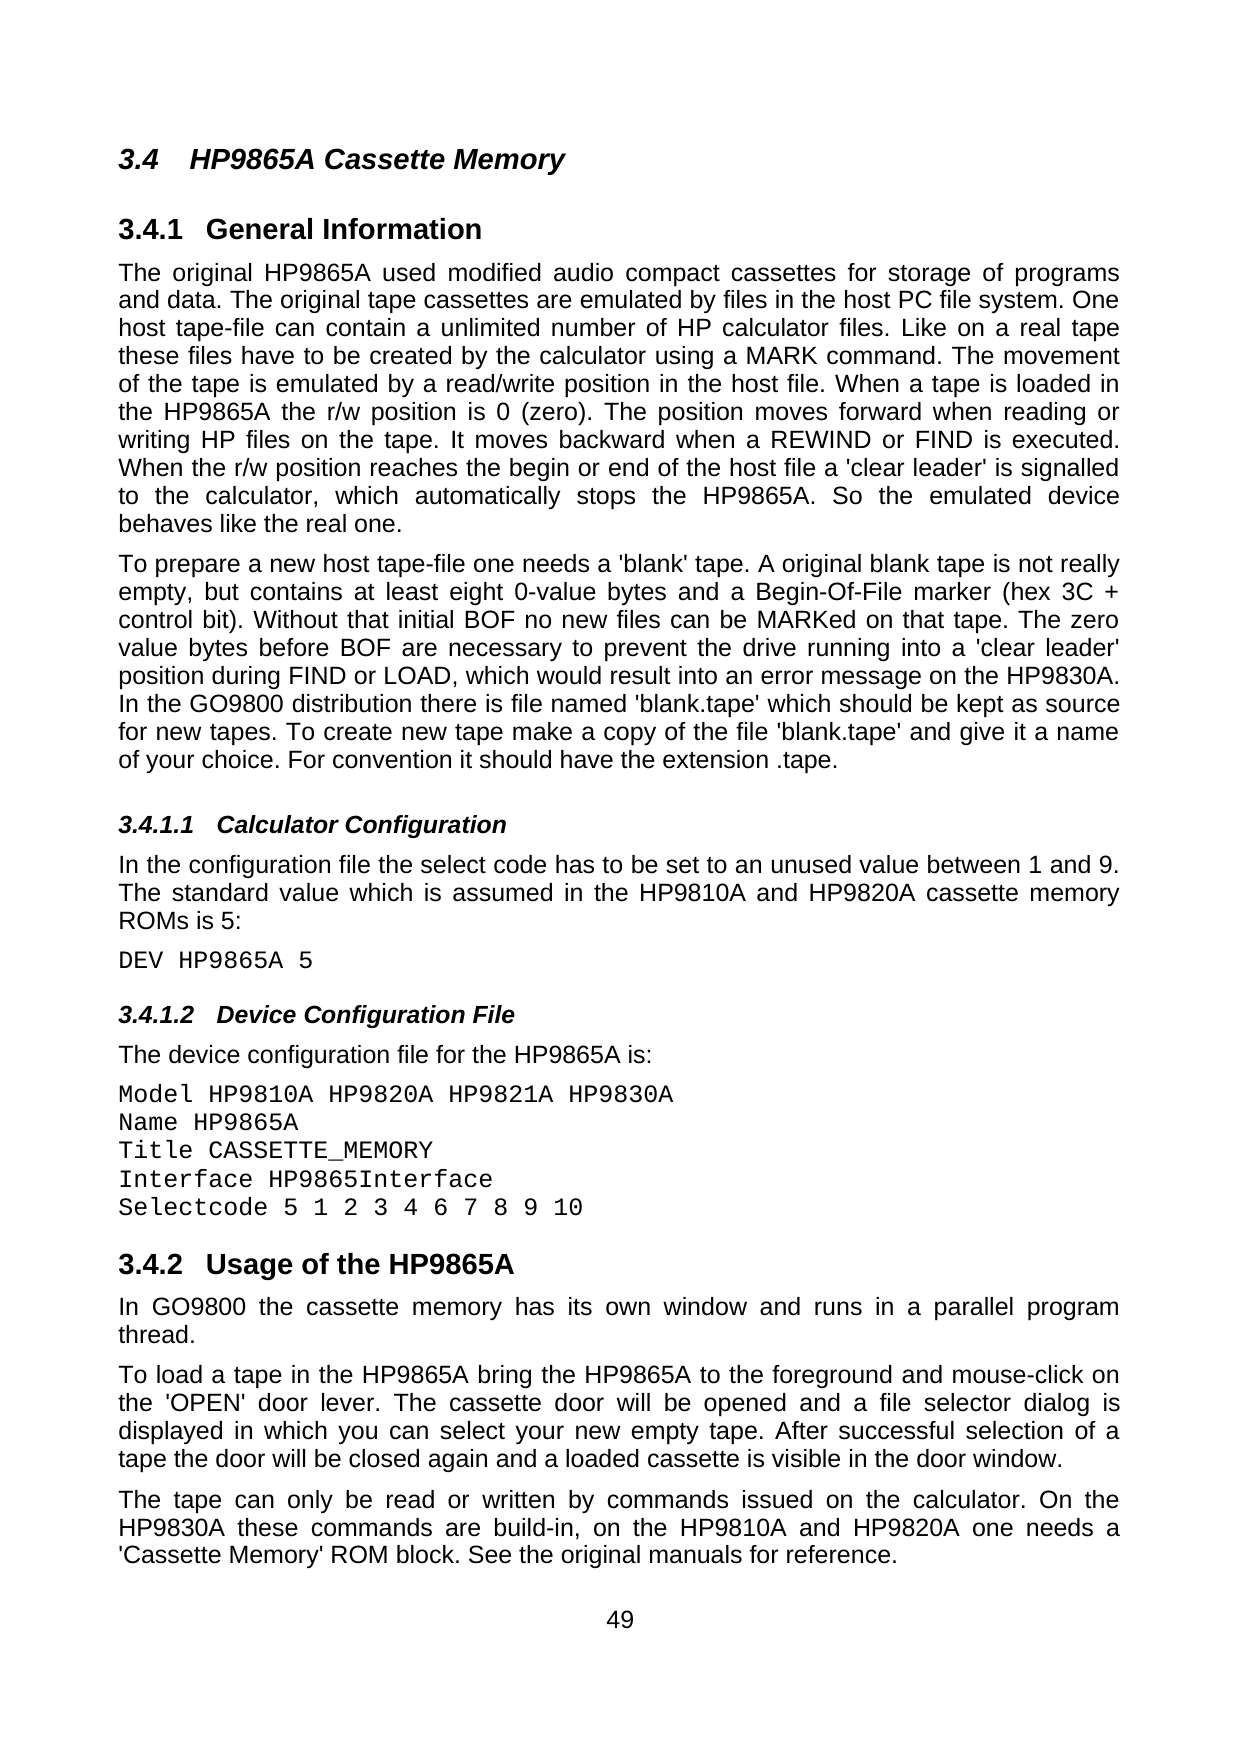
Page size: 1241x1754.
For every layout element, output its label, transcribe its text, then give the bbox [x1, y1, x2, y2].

text Selectcode 5 1 2 3 4 6 7 8 9 10 [118, 1194, 1122, 1223]
subtitle Device Configuration File [118, 1001, 1122, 1028]
subtitle General Information [118, 213, 1122, 246]
subtitle Usage of the HP9865A [118, 1248, 1122, 1281]
text DEV HP9865A 5 [118, 947, 1122, 976]
text To prepare a new host tape-file one needs a 'blank' tape. A original blank tape is not really empty, but contains at least eight 0-value bytes and a Begin-Of-File marker (hex 3C + control bit). Without that initial BOF no new files can be MARKed on that tape. The zero value bytes before BOF are necessary to prevent the drive running into a 'clear leader' position during FIND or LOAD, which would result into an error message on the HP9830A. In the GO9800 distribution there is file named 'blank.tape' which should be kept as source for new tapes. To create new tape make a copy of the file 'blank.tape' and give it a name of your choice. For convention it should have the extension .tape. [118, 550, 1122, 773]
text The device configuration file for the HP9865A is: [118, 1041, 1122, 1069]
text Interface HP9865Interface [118, 1166, 1122, 1194]
text Title CASSETTE_MEMORY [118, 1138, 1122, 1166]
text In GO9800 the cassette memory has its own window and runs in a parallel program thread. [118, 1293, 1122, 1349]
text Name HP9865A [118, 1109, 1122, 1138]
text The original HP9865A used modified audio compact cassettes for storage of programs and data. The original tape cassettes are emulated by files in the host PC file system. One host tape-file can contain a unlimited number of HP calculator files. Like on a real tape these files have to be created by the calculator using a MARK command. The movement of the tape is emulated by a read/write position in the host file. When a tape is loaded in the HP9865A the r/w position is 0 (zero). The position moves forward when reading or writing HP files on the tape. It moves backward when a REWIND or FIND is executed. When the r/w position reaches the begin or end of the host file a 'clear leader' is signalled to the calculator, which automatically stops the HP9865A. So the emulated device behaves like the real one. [118, 258, 1122, 537]
subtitle HP9865A Cassette Memory [118, 143, 1122, 176]
text Model HP9810A HP9820A HP9821A HP9830A [118, 1081, 1122, 1109]
text The tape can only be read or written by commands issued on the calculator. On the HP9830A these commands are build-in, on the HP9810A and HP9820A one needs a 'Cassette Memory' ROM block. See the original manuals for reference. [118, 1486, 1122, 1569]
text In the configuration file the select code has to be set to an unused value between 1 and 9. The standard value which is assumed in the HP9810A and HP9820A cassette memory ROMs is 5: [118, 851, 1122, 935]
text To load a tape in the HP9865A bring the HP9865A to the foreground and mouse-click on the 'OPEN' door lever. The cassette door will be opened and a file selector dialog is displayed in which you can select your new empty tape. After successful selection of a tape the door will be closed again and a loaded cassette is visible in the door window. [118, 1361, 1122, 1473]
subtitle Calculator Configuration [118, 811, 1122, 838]
